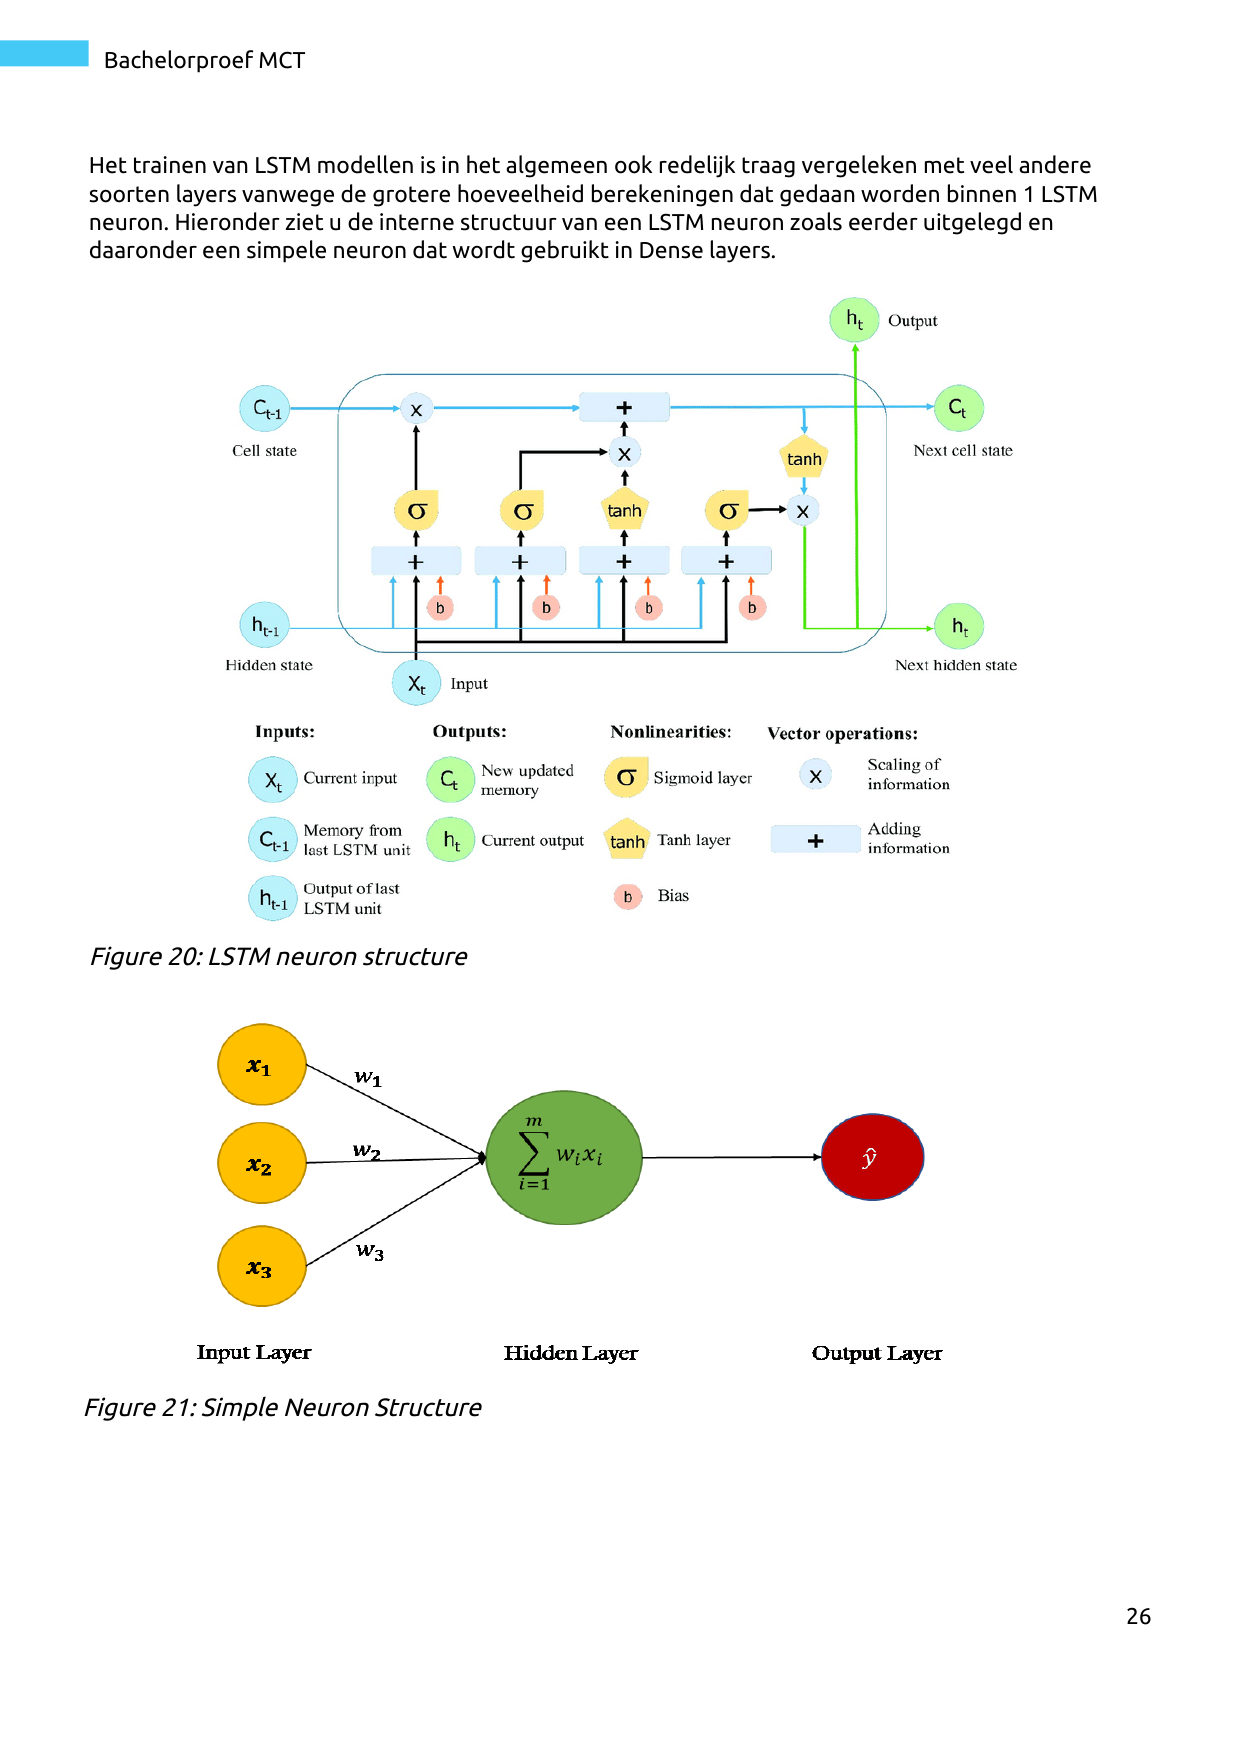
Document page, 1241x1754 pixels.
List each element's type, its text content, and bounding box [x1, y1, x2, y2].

text Het trainen van LSTM modellen is in het algemeen ook redelijk traag vergeleken met veel andere soorten layers vanwege de grotere hoeveelheid berekeningen dat gedaan worden binnen 1 LSTM neuron. Hieronder ziet u de interne structuur van een LSTM neuron zoals eerder uitgelegd en daaronder een simpele neuron dat wordt gebruikt in Dense layers. [89, 152, 1152, 263]
picture [182, 1023, 959, 1377]
picture [216, 290, 1024, 926]
text Figure 21: Simple Neuron Structure [82, 1023, 1145, 1421]
text Figure 20: LSTM neuron structure [89, 290, 1152, 969]
